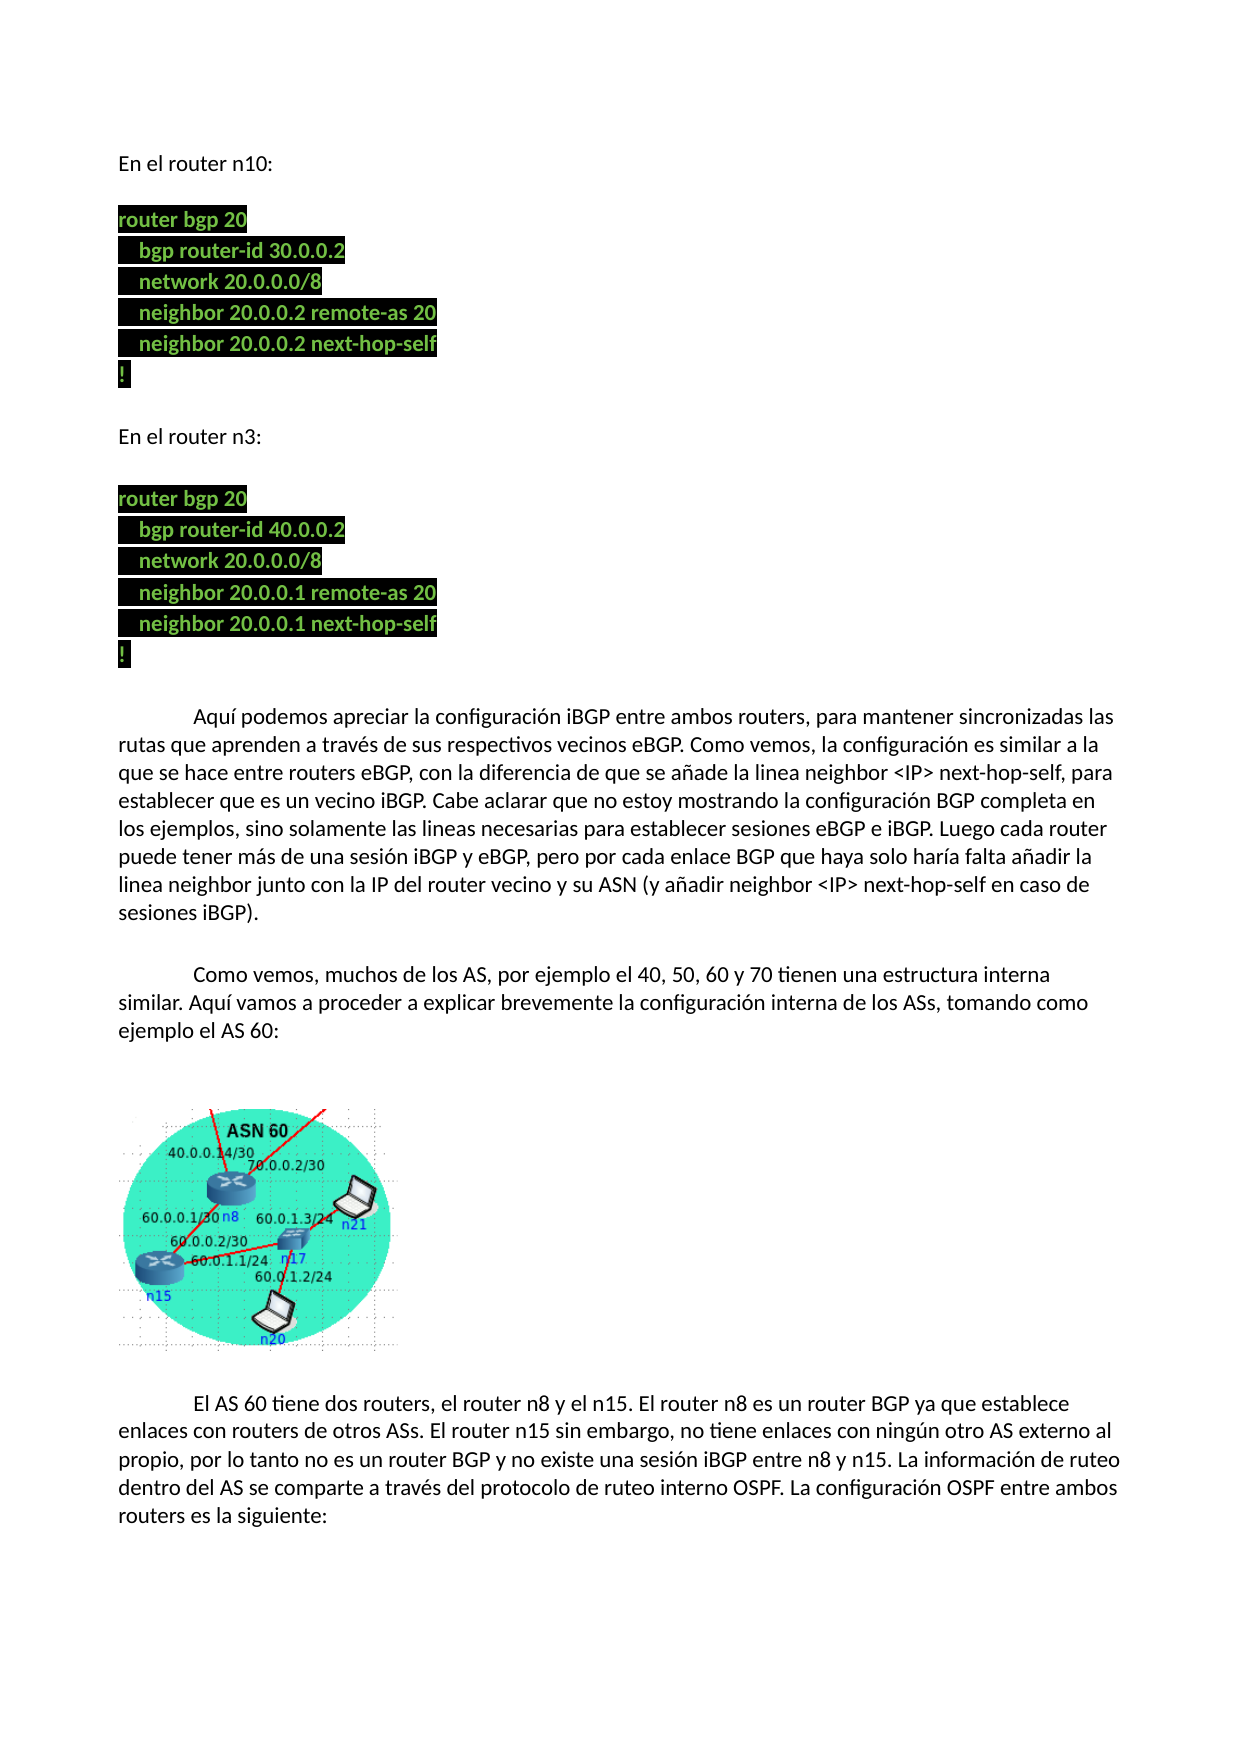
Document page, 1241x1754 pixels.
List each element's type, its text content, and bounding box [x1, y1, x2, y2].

text neighbor 20.0.0.2 next-hop-self [118, 329, 1122, 357]
text En el router n10: router bgp 20 [118, 149, 1122, 233]
text neighbor 20.0.0.1 remote-as 20 [118, 578, 1122, 606]
text ! [118, 640, 1122, 668]
text bgp router-id 30.0.0.2 [118, 236, 1122, 264]
text En el router n3: [118, 422, 1122, 451]
text ! [118, 360, 1122, 388]
text Aquí podemos apreciar la configuración iBGP entre ambos routers, para mantener sincronizadas las rutas que aprenden a través de sus respectivos vecinos eBGP. Como vemos, la configuración es similar a la que se hace entre routers eBGP, con la diferencia de que se añade la linea neighbor <IP> next-hop-self, para establecer que es un vecino iBGP. Cabe aclarar que no estoy mostrando la configuración BGP completa en los ejemplos, sino solamente las lineas necesarias para establecer sesiones eBGP e iBGP. Luego cada router puede tener más de una sesión iBGP y eBGP, pero por cada enlace BGP que haya solo haría falta añadir la linea neighbor junto con la IP del router vecino y su ASN (y añadir neighbor <IP> next-hop-self en caso de sesiones iBGP). [118, 702, 1122, 926]
text network 20.0.0.0/8 [118, 547, 1122, 575]
text neighbor 20.0.0.2 remote-as 20 [118, 298, 1122, 326]
picture [118, 1109, 398, 1351]
text bgp router-id 40.0.0.2 [118, 516, 1122, 544]
text network 20.0.0.0/8 [118, 267, 1122, 295]
text router bgp 20 [118, 484, 1122, 513]
text neighbor 20.0.0.1 next-hop-self [118, 609, 1122, 637]
text El AS 60 tiene dos routers, el router n8 y el n15. El router n8 es un router BGP ya que establece enlaces con routers de otros ASs. El router n15 sin embargo, no tiene enlaces con ningún otro AS externo al propio, por lo tanto no es un router BGP y no existe una sesión iBGP entre n8 y n15. La información de ruteo dentro del AS se comparte a través del protocolo de ruteo interno OSPF. La configuración OSPF entre ambos routers es la siguiente: [118, 1389, 1122, 1557]
text Como vemos, muchos de los AS, por ejemplo el 40, 50, 60 y 70 tienen una estructura interna similar. Aquí vamos a proceder a explicar brevemente la configuración interna de los ASs, tomando como ejemplo el AS 60: [118, 960, 1122, 1044]
